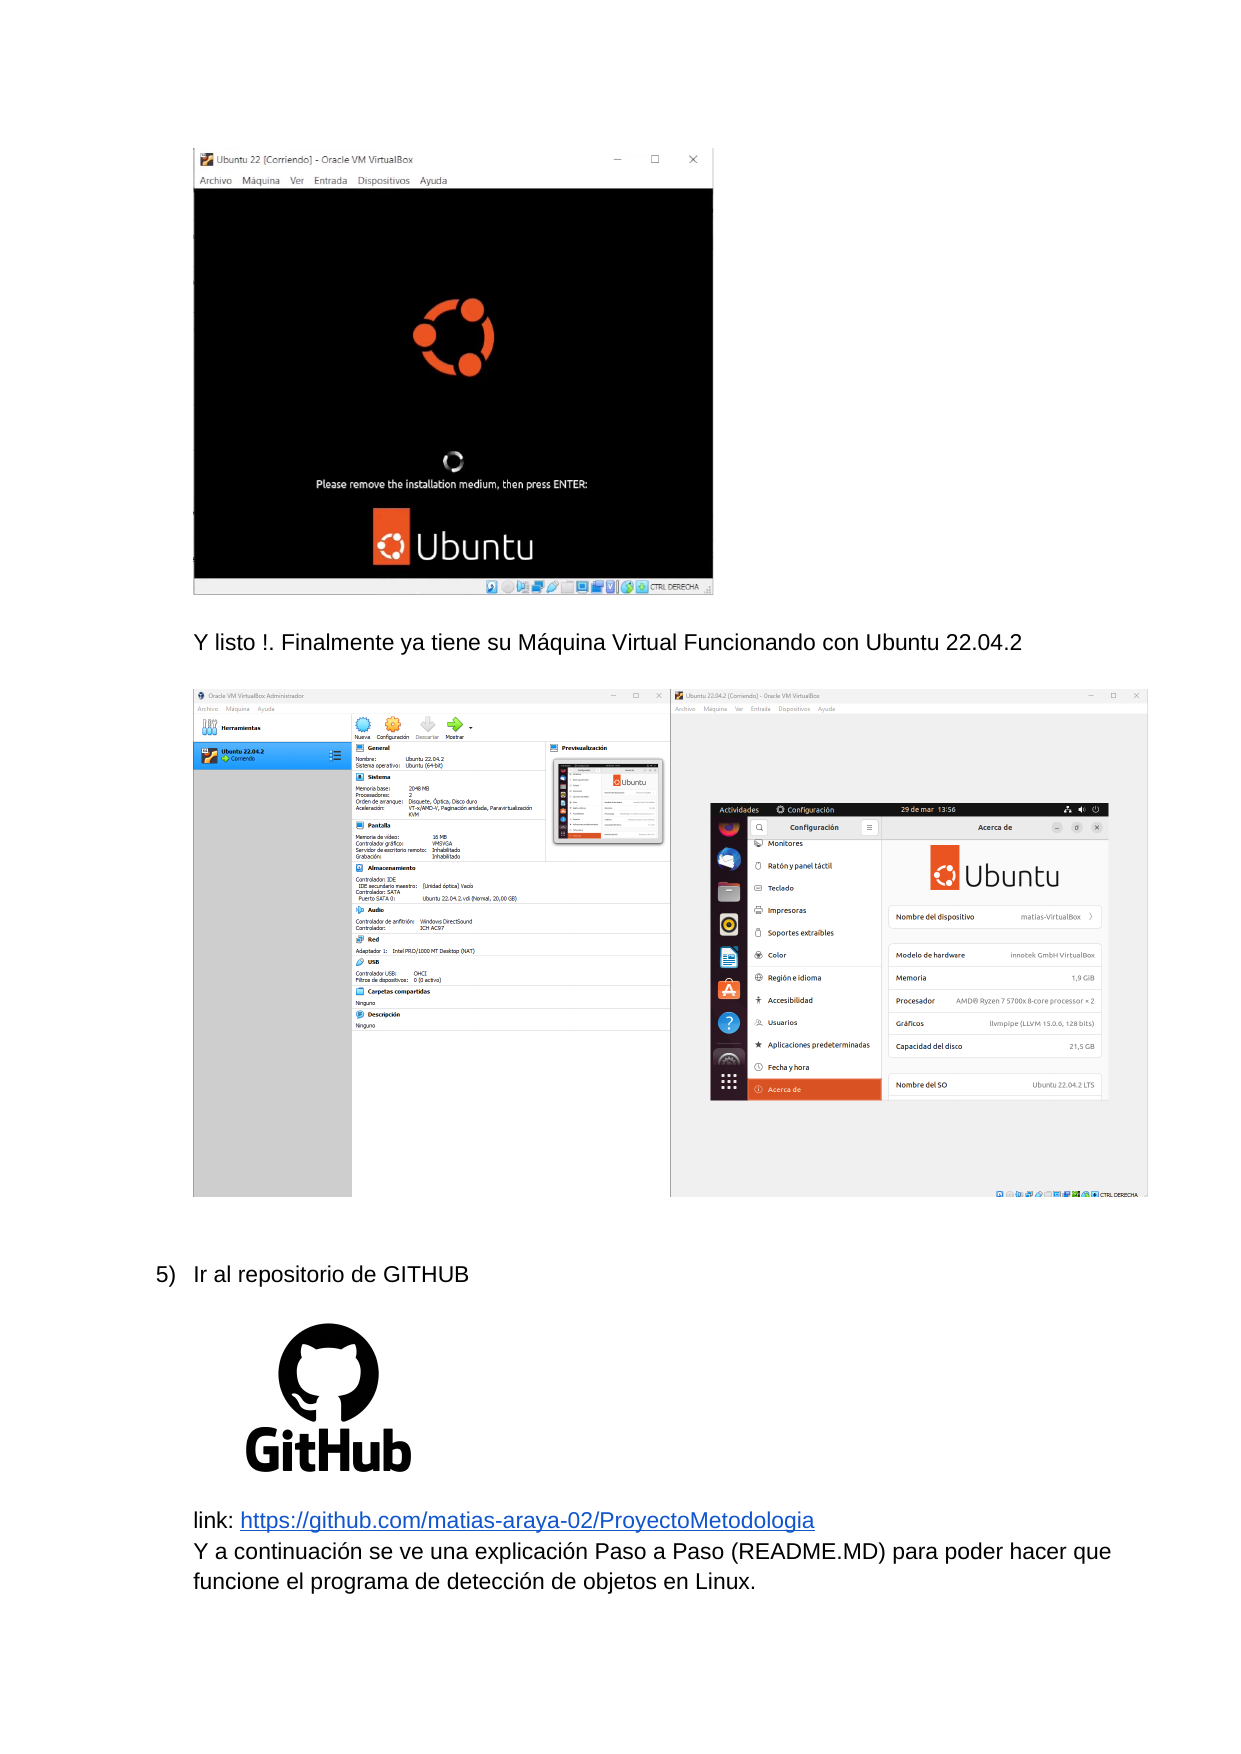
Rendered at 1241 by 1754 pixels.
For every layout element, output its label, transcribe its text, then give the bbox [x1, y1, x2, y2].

text Y a continuación se ve una explicación Paso a Paso (README.MD) para poder hacer que funcione el programa de detección de objetos en Linux. [193, 1538, 1122, 1594]
picture [193, 148, 714, 595]
picture [193, 1321, 464, 1474]
list Ir al repositorio de GITHUB [156, 1261, 1122, 1287]
text Y listo !. Finalmente ya tiene su Máquina Virtual Funcionando con Ubuntu 22.04.2 [193, 629, 1122, 655]
picture [193, 689, 1148, 1197]
text link: https://github.com/matias-araya-02/ProyectoMetodologia [193, 1507, 1122, 1534]
